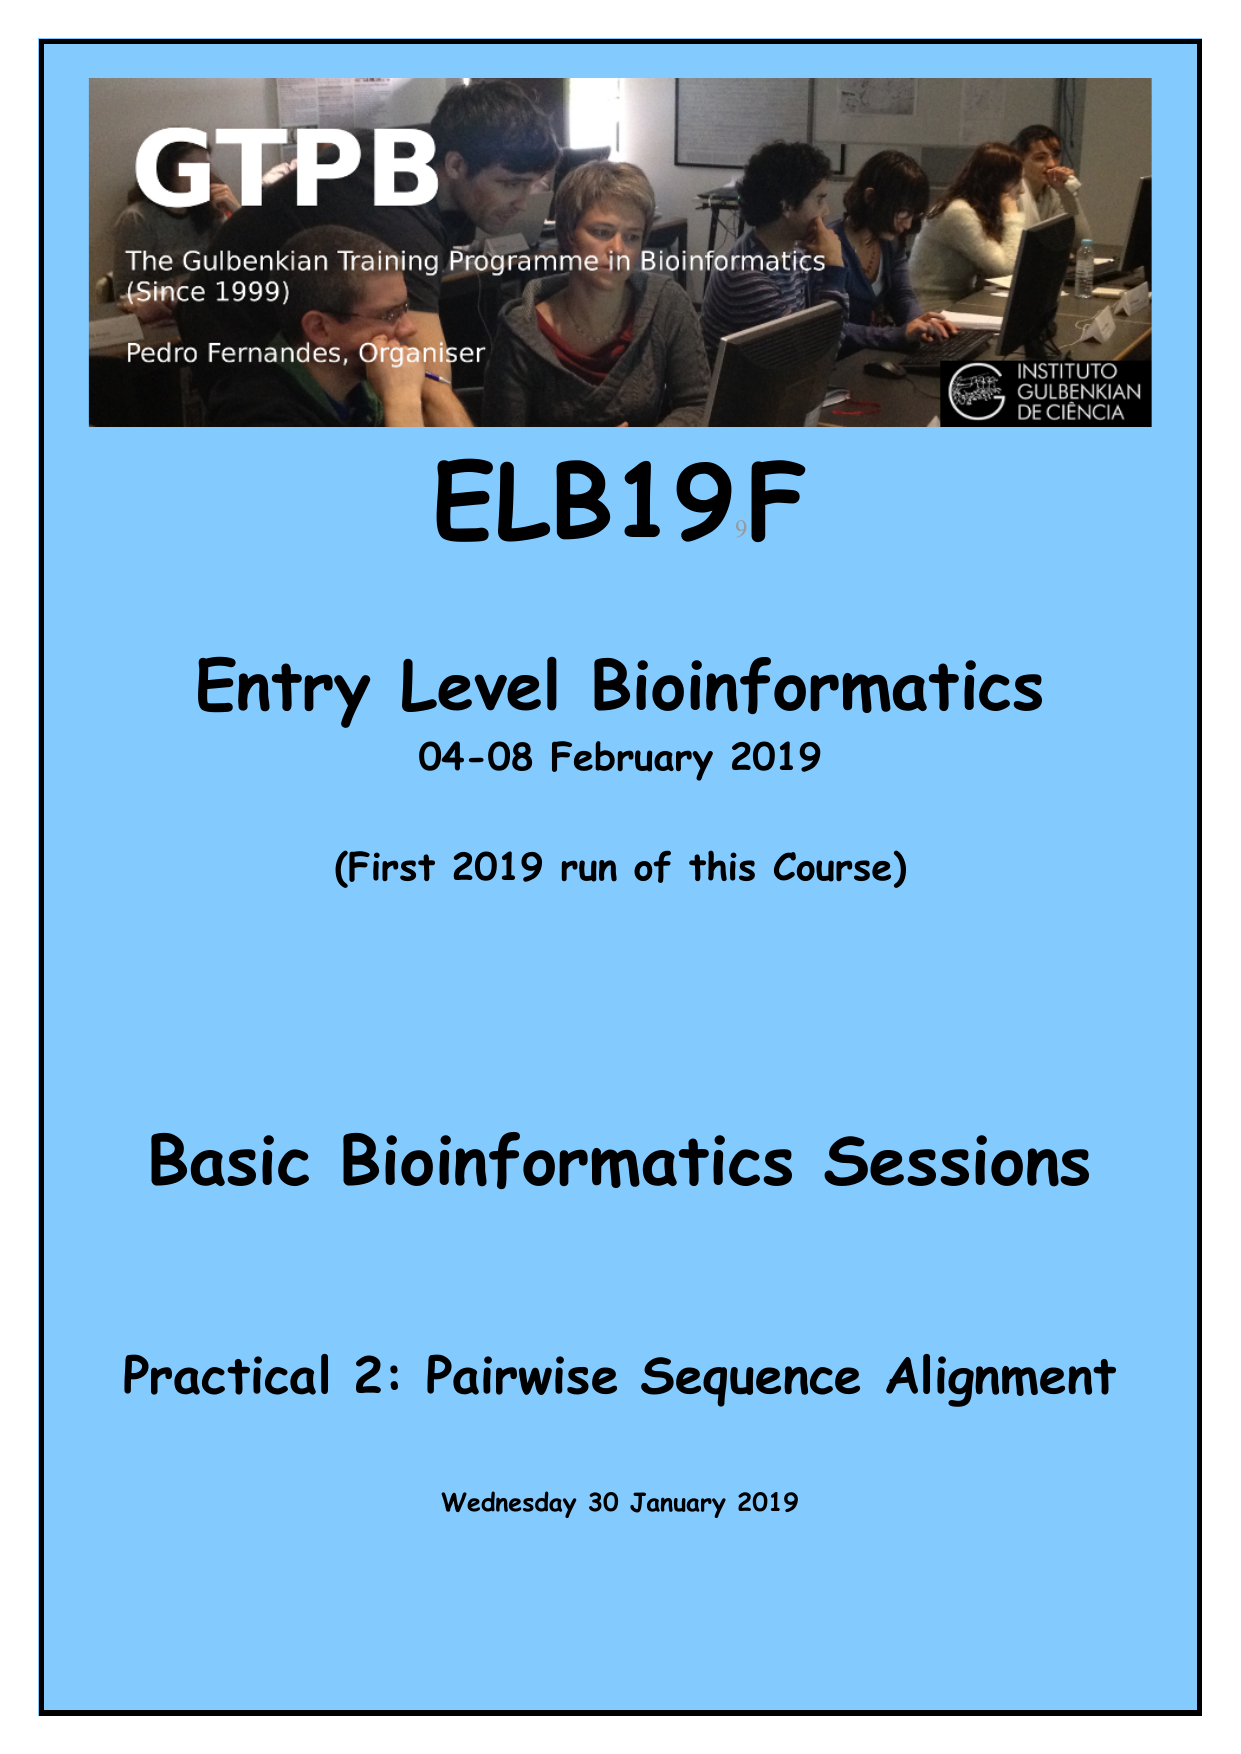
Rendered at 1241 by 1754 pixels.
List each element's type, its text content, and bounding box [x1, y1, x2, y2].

text 04-08 February 2019 [44, 728, 1197, 781]
text ELB199F [44, 201, 1197, 566]
text Wednesday 30 January 2019 [44, 1483, 1197, 1518]
text (First 2019 run of this Course) [44, 838, 1197, 891]
picture [88, 78, 1152, 427]
text Practical 2: Pairwise Sequence Alignment [44, 1338, 1197, 1407]
text Basic Bioinformatics Sessions [44, 1111, 1197, 1204]
text Entry Level Bioinformatics [44, 566, 1197, 728]
